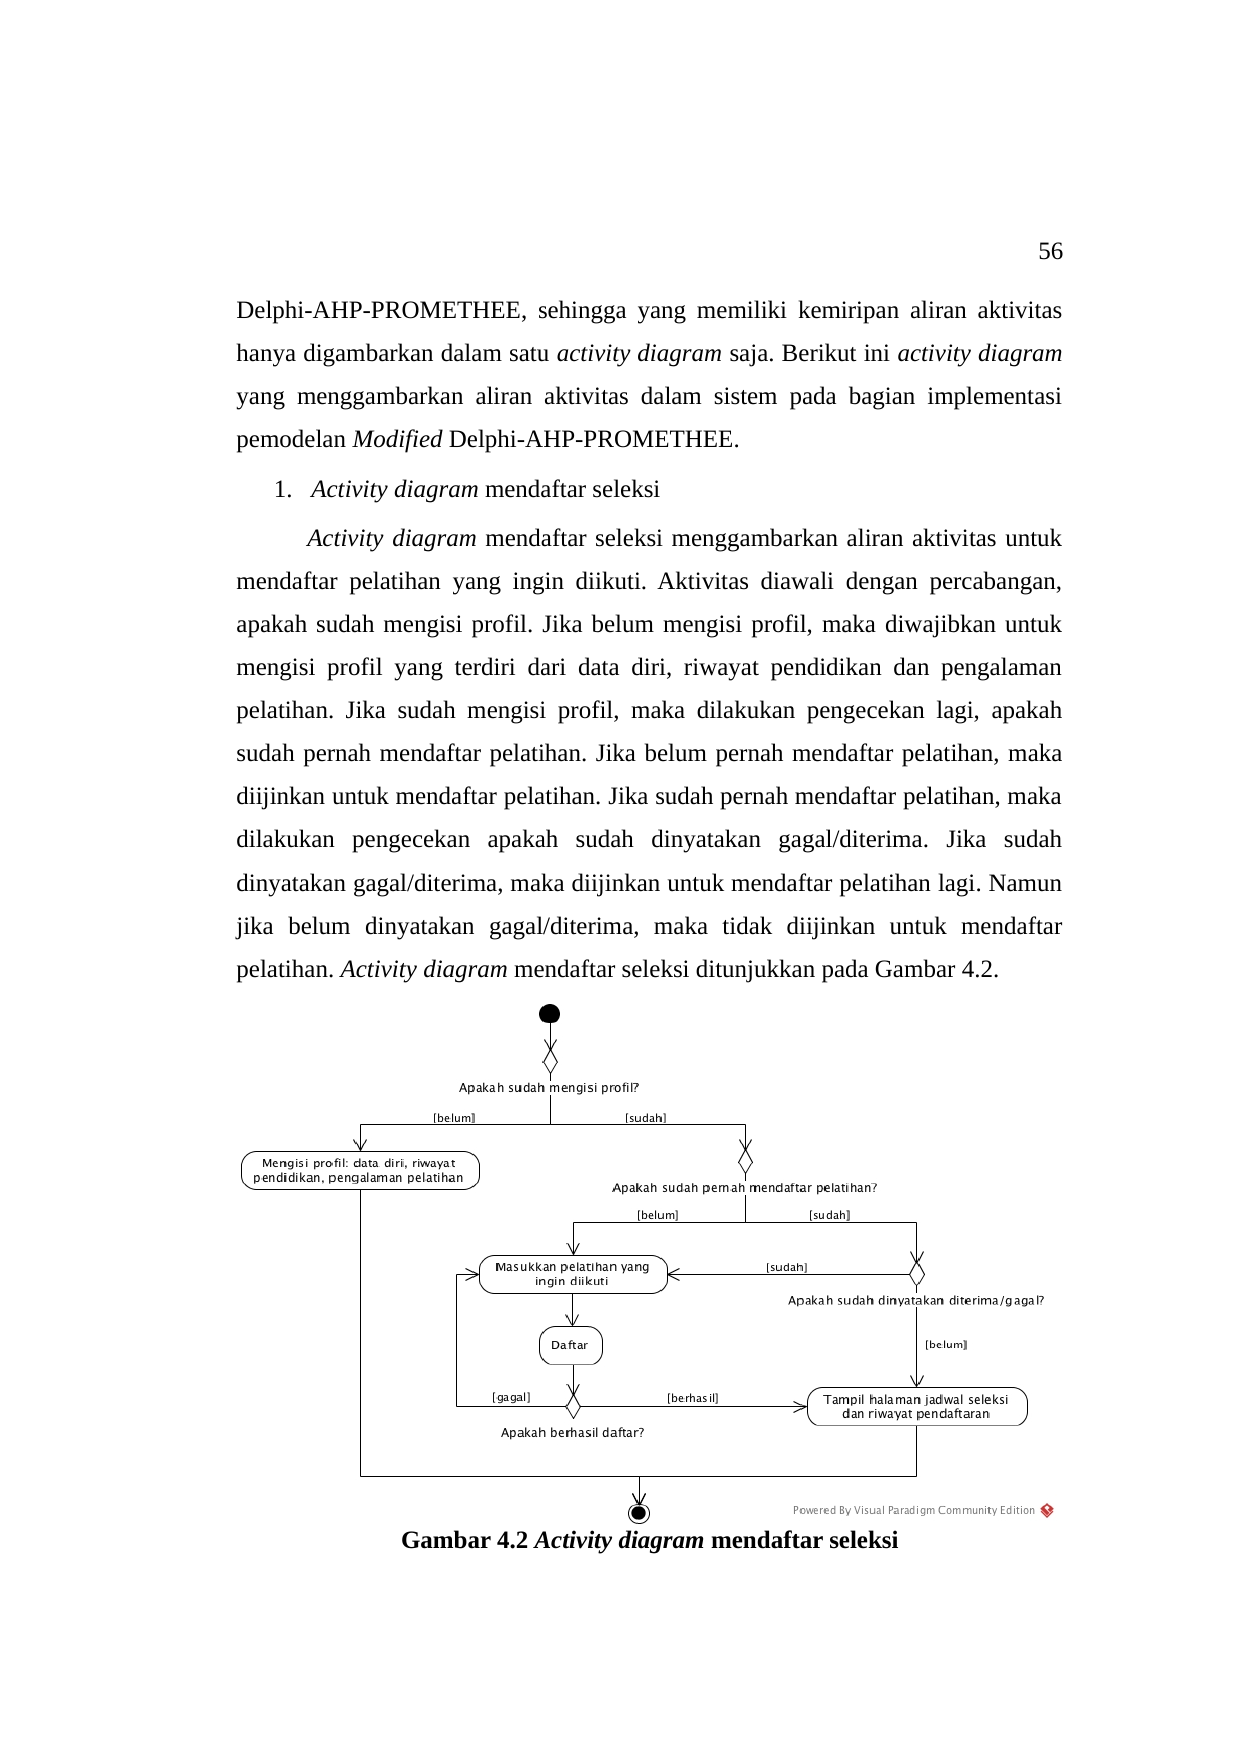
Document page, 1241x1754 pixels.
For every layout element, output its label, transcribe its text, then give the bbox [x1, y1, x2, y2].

text Delphi-AHP-PROMETHEE, sehingga yang memiliki kemiripan aliran aktivitas hanya digambarkan dalam satu activity diagram saja. Berikut ini activity diagram yang menggambarkan aliran aktivitas dalam sistem pada bagian implementasi pemodelan Modified Delphi-AHP-PROMETHEE. [236, 295, 1063, 453]
text Activity diagram mendaftar seleksi menggambarkan aliran aktivitas untuk mendaftar pelatihan yang ingin diikuti. Aktivitas diawali dengan percabangan, apakah sudah mengisi profil. Jika belum mengisi profil, maka diwajibkan untuk mengisi profil yang terdiri dari data diri, riwayat pendidikan dan pengalaman pelatihan. Jika sudah mengisi profil, maka dilakukan pengecekan lagi, apakah sudah pernah mendaftar pelatihan. Jika belum pernah mendaftar pelatihan, maka diijinkan untuk mendaftar pelatihan. Jika sudah pernah mendaftar pelatihan, maka dilakukan pengecekan apakah sudah dinyatakan gagal/diterima. Jika sudah dinyatakan gagal/diterima, maka diijinkan untuk mendaftar pelatihan lagi. Namun jika belum dinyatakan gagal/diterima, maka tidak diijinkan untuk mendaftar pelatihan. Activity diagram mendaftar seleksi ditunjukkan pada Gambar 4.2. [236, 523, 1063, 983]
list Activity diagram mendaftar seleksi [274, 474, 1063, 502]
picture [239, 1003, 1060, 1526]
text Gambar 4.2 Activity diagram mendaftar seleksi [236, 1033, 1063, 1554]
